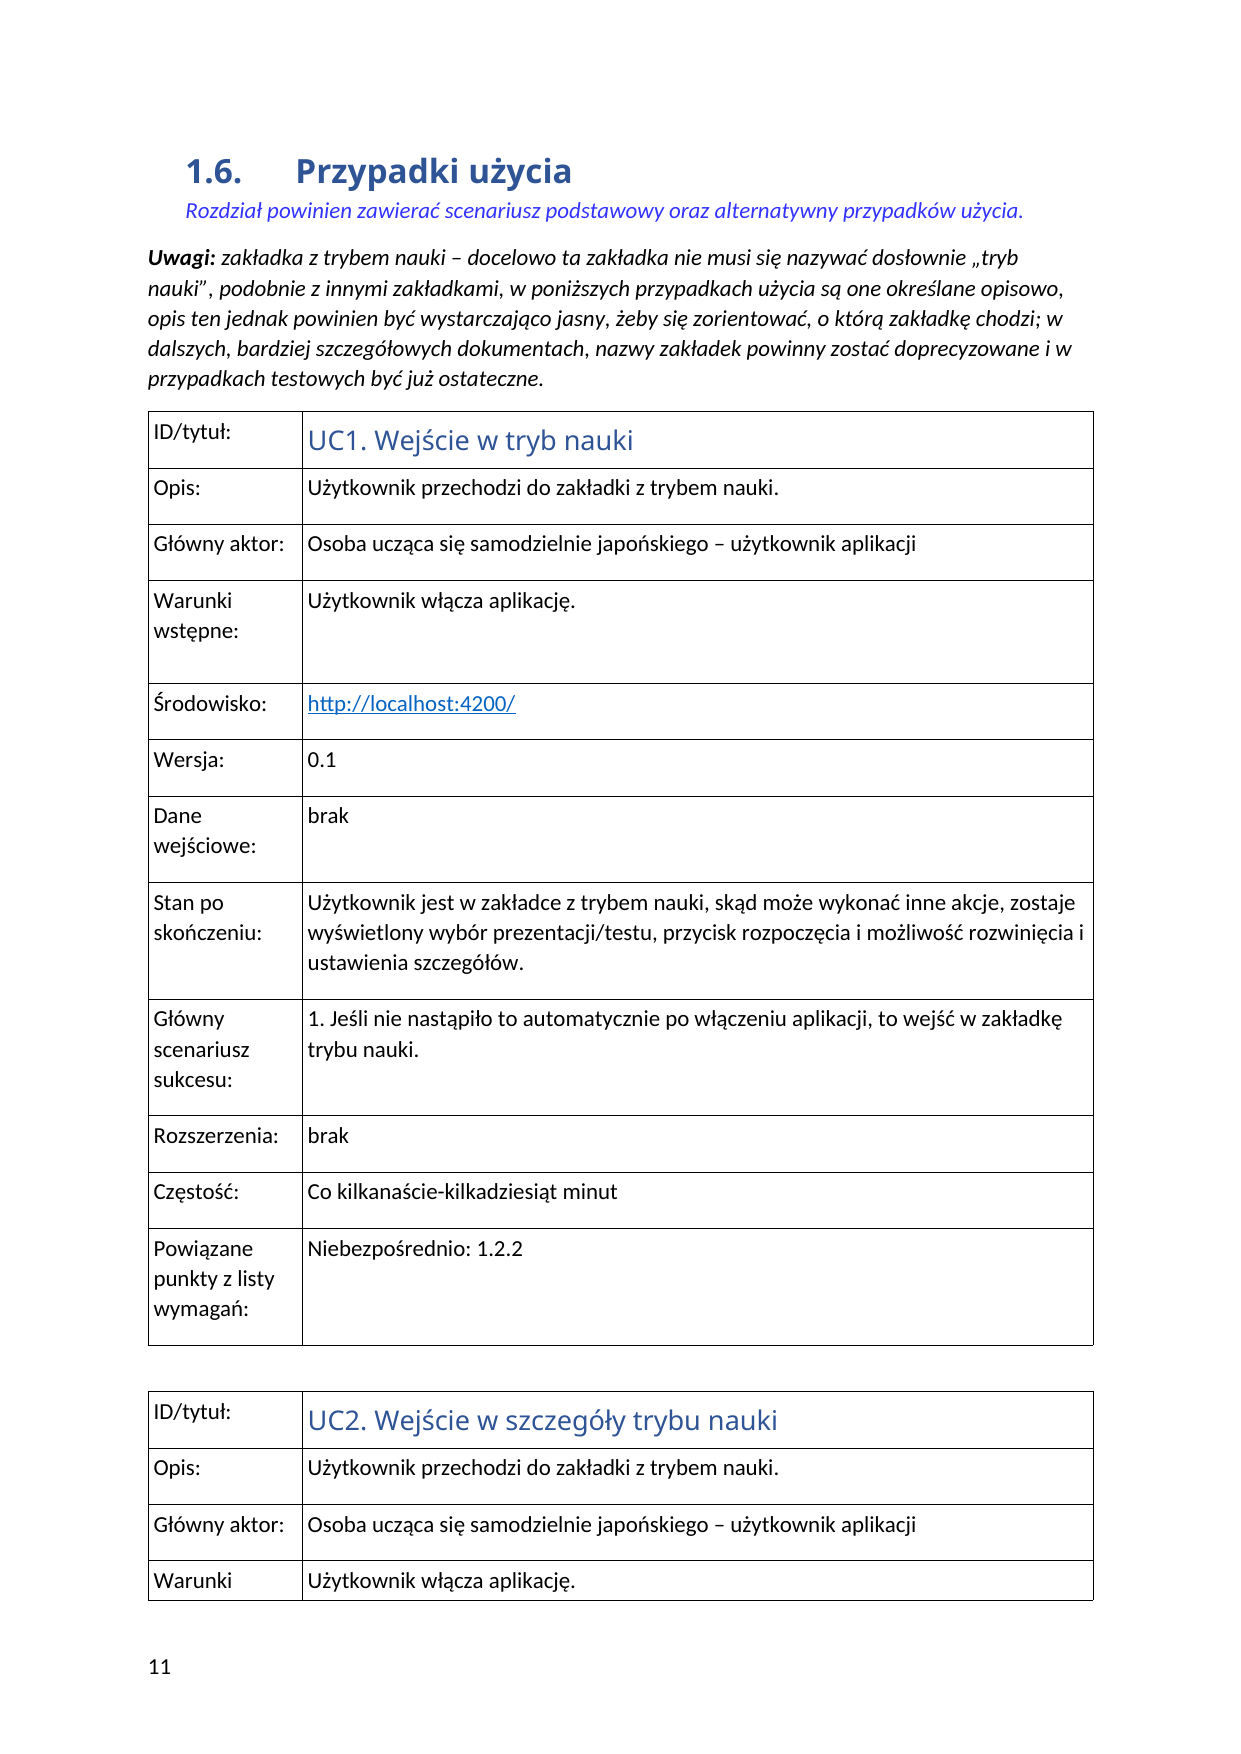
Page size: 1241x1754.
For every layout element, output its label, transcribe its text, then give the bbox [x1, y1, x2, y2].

table_cell 0.1 [303, 740, 1093, 796]
table_cell Opis: [149, 1449, 302, 1504]
table_cell Stan po skończeniu: [149, 883, 302, 999]
table_cell Użytkownik włącza aplikację. [303, 1561, 1093, 1600]
table_cell Główny aktor: [149, 525, 302, 580]
table_header UC2. Wejście w szczegóły trybu nauki [303, 1392, 1093, 1448]
table_cell Warunki [149, 1561, 302, 1600]
table_cell Użytkownik przechodzi do zakładki z trybem nauki. [303, 469, 1093, 524]
table_header ID/tytuł: [149, 1392, 302, 1448]
table_cell Częstość: [149, 1173, 302, 1228]
table_cell Użytkownik przechodzi do zakładki z trybem nauki. [303, 1449, 1093, 1504]
table_header UC1. Wejście w tryb nauki [303, 412, 1093, 467]
table_header ID/tytuł: [149, 412, 302, 467]
table_cell brak [303, 797, 1093, 882]
table_cell http://localhost:4200/ [303, 684, 1093, 739]
table_cell Niebezpośrednio: 1.2.2 [303, 1229, 1093, 1344]
table_cell Dane wejściowe: [149, 797, 302, 882]
table_cell Opis: [149, 469, 302, 524]
table_cell Użytkownik włącza aplikację. [303, 581, 1093, 683]
table_cell Osoba ucząca się samodzielnie japońskiego – użytkownik aplikacji [303, 525, 1093, 580]
table_cell Użytkownik jest w zakładce z trybem nauki, skąd może wykonać inne akcje, zostaje wyświetlony wybór prezentacji/testu, przycisk rozpoczęcia i możliwość rozwinięcia i ustawienia szczegółów. [303, 883, 1093, 999]
text Rozdział powinien zawierać scenariusz podstawowy oraz alternatywny przypadków użycia. [185, 197, 1093, 224]
table_cell Główny aktor: [149, 1505, 302, 1560]
table_cell Osoba ucząca się samodzielnie japońskiego – użytkownik aplikacji [303, 1505, 1093, 1560]
table_cell Wersja: [149, 740, 302, 796]
table_cell Warunki wstępne: [149, 581, 302, 683]
subtitle Przypadki użycia [185, 148, 1093, 193]
table_cell Główny scenariusz sukcesu: [149, 1000, 302, 1115]
table_cell Co kilkanaście-kilkadziesiąt minut [303, 1173, 1093, 1228]
table_cell Powiązane punkty z listy wymagań: [149, 1229, 302, 1344]
table_cell brak [303, 1116, 1093, 1172]
table_cell 1. Jeśli nie nastąpiło to automatycznie po włączeniu aplikacji, to wejść w zakładkę trybu nauki. [303, 1000, 1093, 1115]
table_cell Środowisko: [149, 684, 302, 739]
text Uwagi: zakładka z trybem nauki – docelowo ta zakładka nie musi się nazywać dosłownie „tryb nauki”, podobnie z innymi zakładkami, w poniższych przypadkach użycia są one określane opisowo, opis ten jednak powinien być wystarczająco jasny, żeby się zorientować, o którą zakładkę chodzi; w dalszych, bardziej szczegółowych dokumentach, nazwy zakładek powinny zostać doprecyzowane i w przypadkach testowych być już ostateczne. [148, 243, 1093, 392]
table_cell Rozszerzenia: [149, 1116, 302, 1172]
